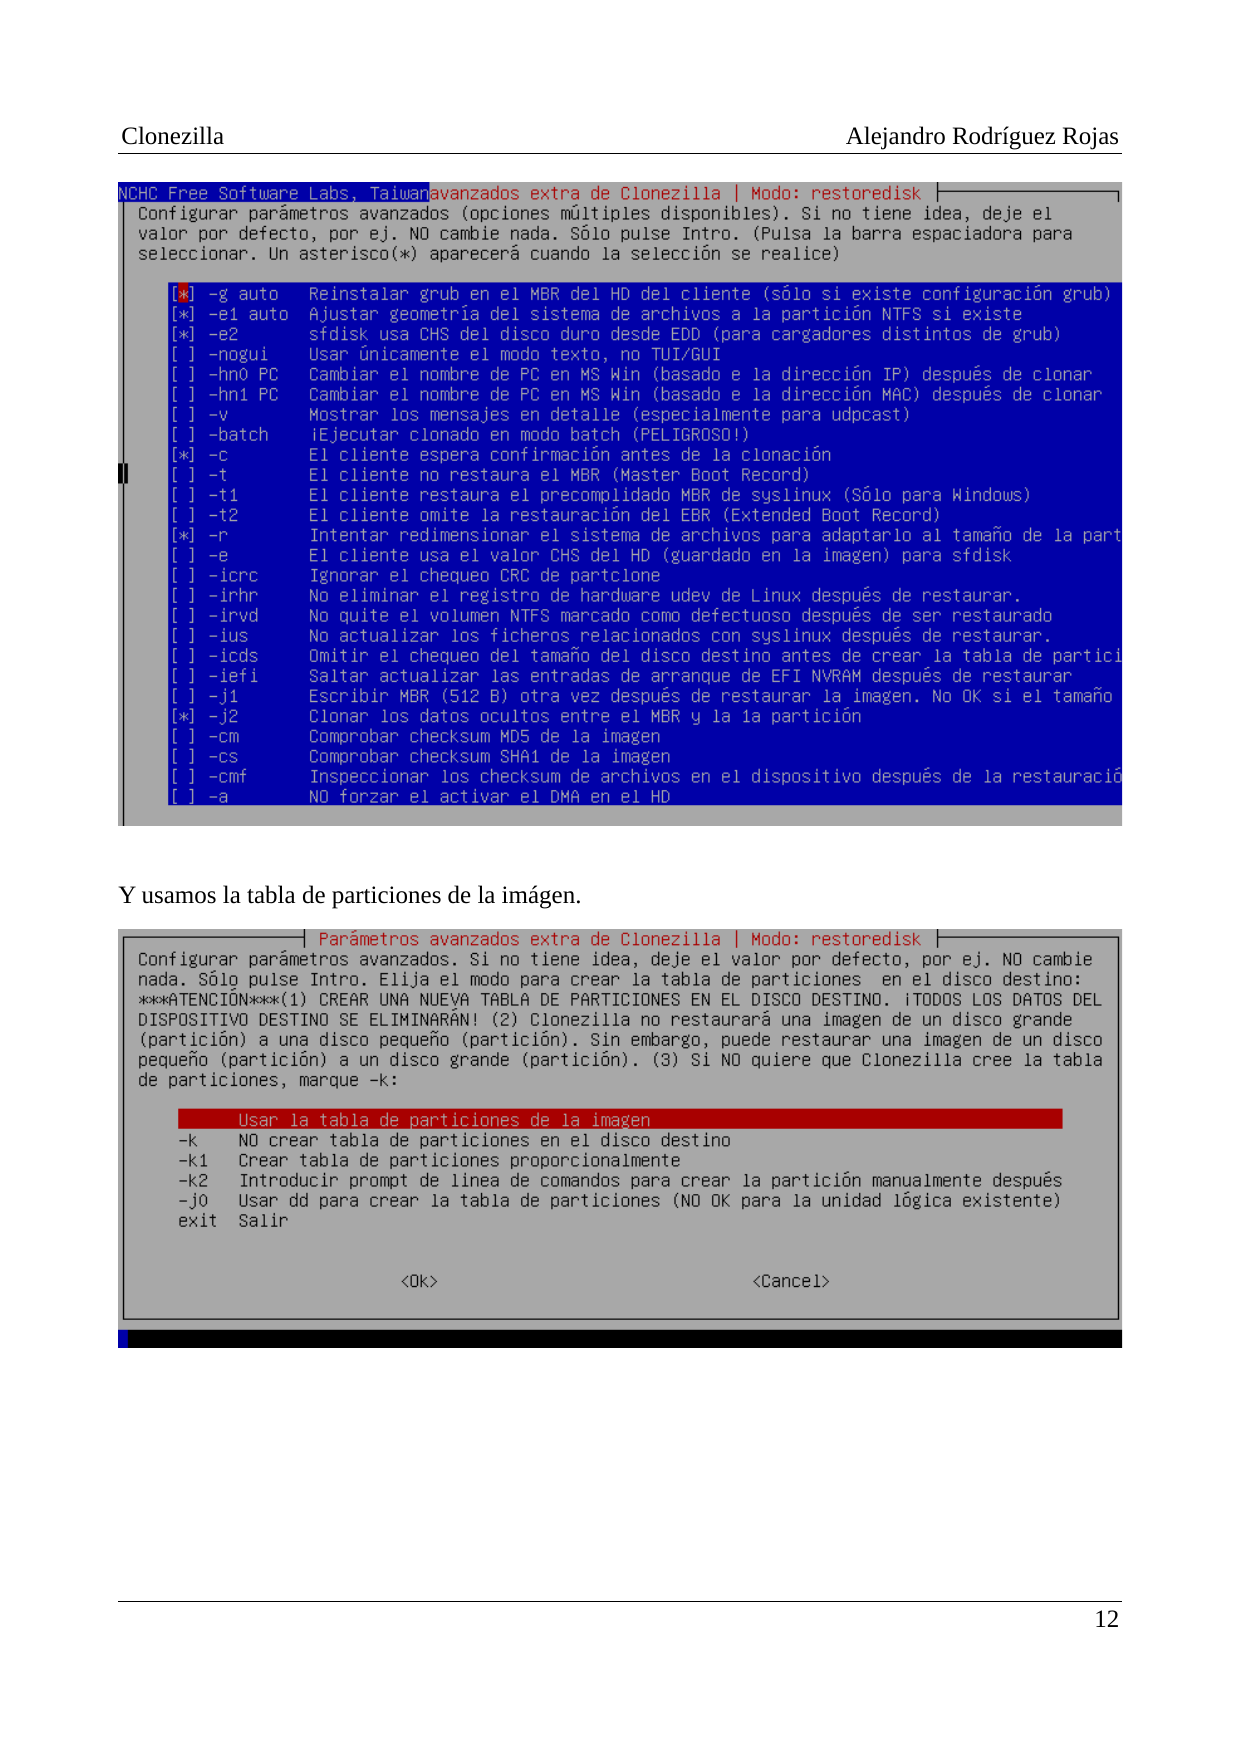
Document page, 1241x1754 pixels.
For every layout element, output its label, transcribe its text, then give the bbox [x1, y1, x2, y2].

picture [118, 929, 1123, 1348]
picture [118, 182, 1123, 826]
text Y usamos la tabla de particiones de la imágen. [118, 880, 1122, 909]
